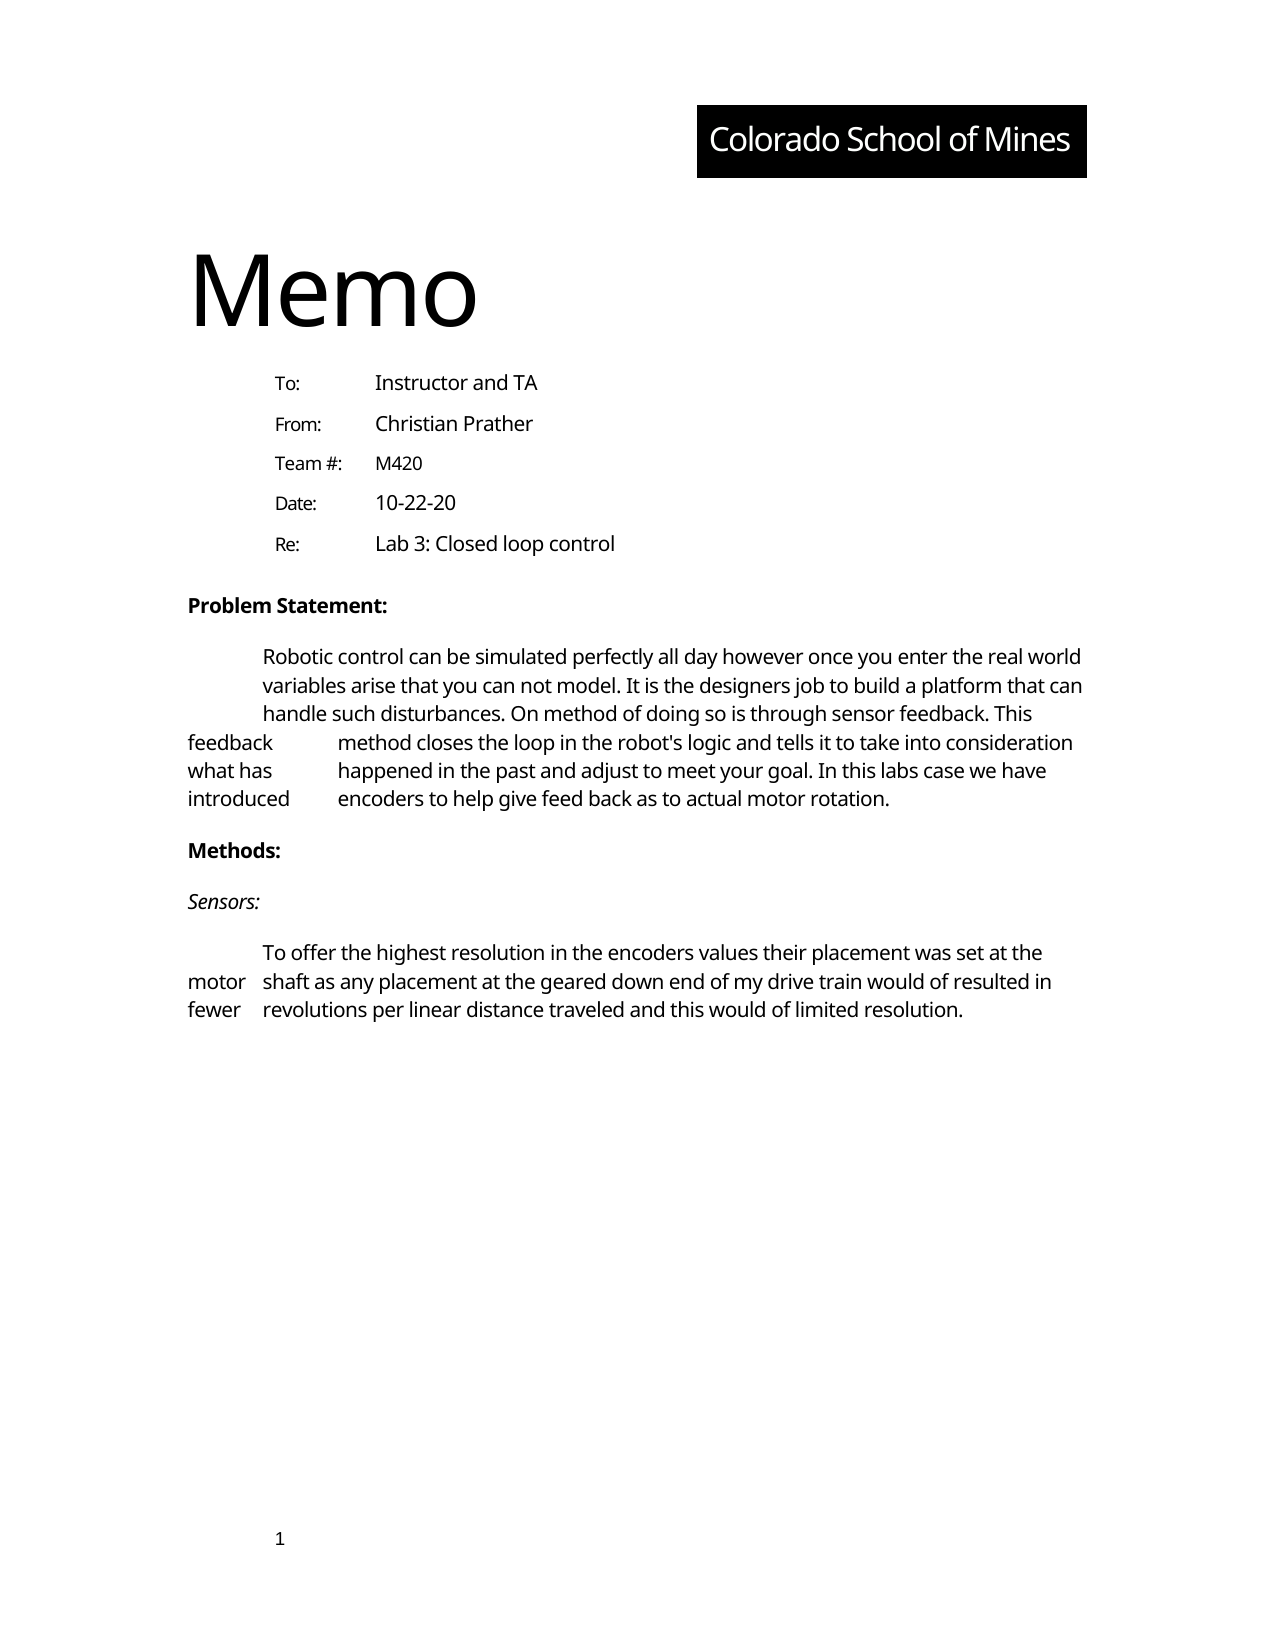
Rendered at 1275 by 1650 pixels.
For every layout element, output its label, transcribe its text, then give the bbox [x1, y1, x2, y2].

text To: Instructor and TA [274, 368, 1087, 397]
text Re: Lab 3: Closed loop control [274, 529, 1087, 558]
text Memo [187, 219, 1087, 356]
text From: Christian Prather [274, 409, 1087, 438]
text Robotic control can be simulated perfectly all day however once you enter the real world variables arise that you can not model. It is the designers job to build a platform that can handle such disturbances. On method of doing so is through sensor feedback. This feedback method closes the loop in the robot's logic and tells it to take into consideration what has happened in the past and adjust to meet your goal. In this labs case we have introduced encoders to help give feed back as to actual motor rotation. [187, 642, 1087, 813]
text To offer the highest resolution in the encoders values their placement was set at the motor shaft as any placement at the geared down end of my drive train would of resulted in fewer revolutions per linear distance traveled and this would of limited resolution. [187, 938, 1087, 1024]
text Sensors: [187, 887, 1087, 916]
table_header Colorado School of Mines [697, 105, 1087, 178]
text Team #: M420 [274, 450, 1087, 476]
text Date: 10-22-20 [274, 488, 1087, 517]
table_header [188, 105, 697, 178]
text Problem Statement: [187, 591, 1087, 619]
text Methods: [187, 836, 1087, 864]
